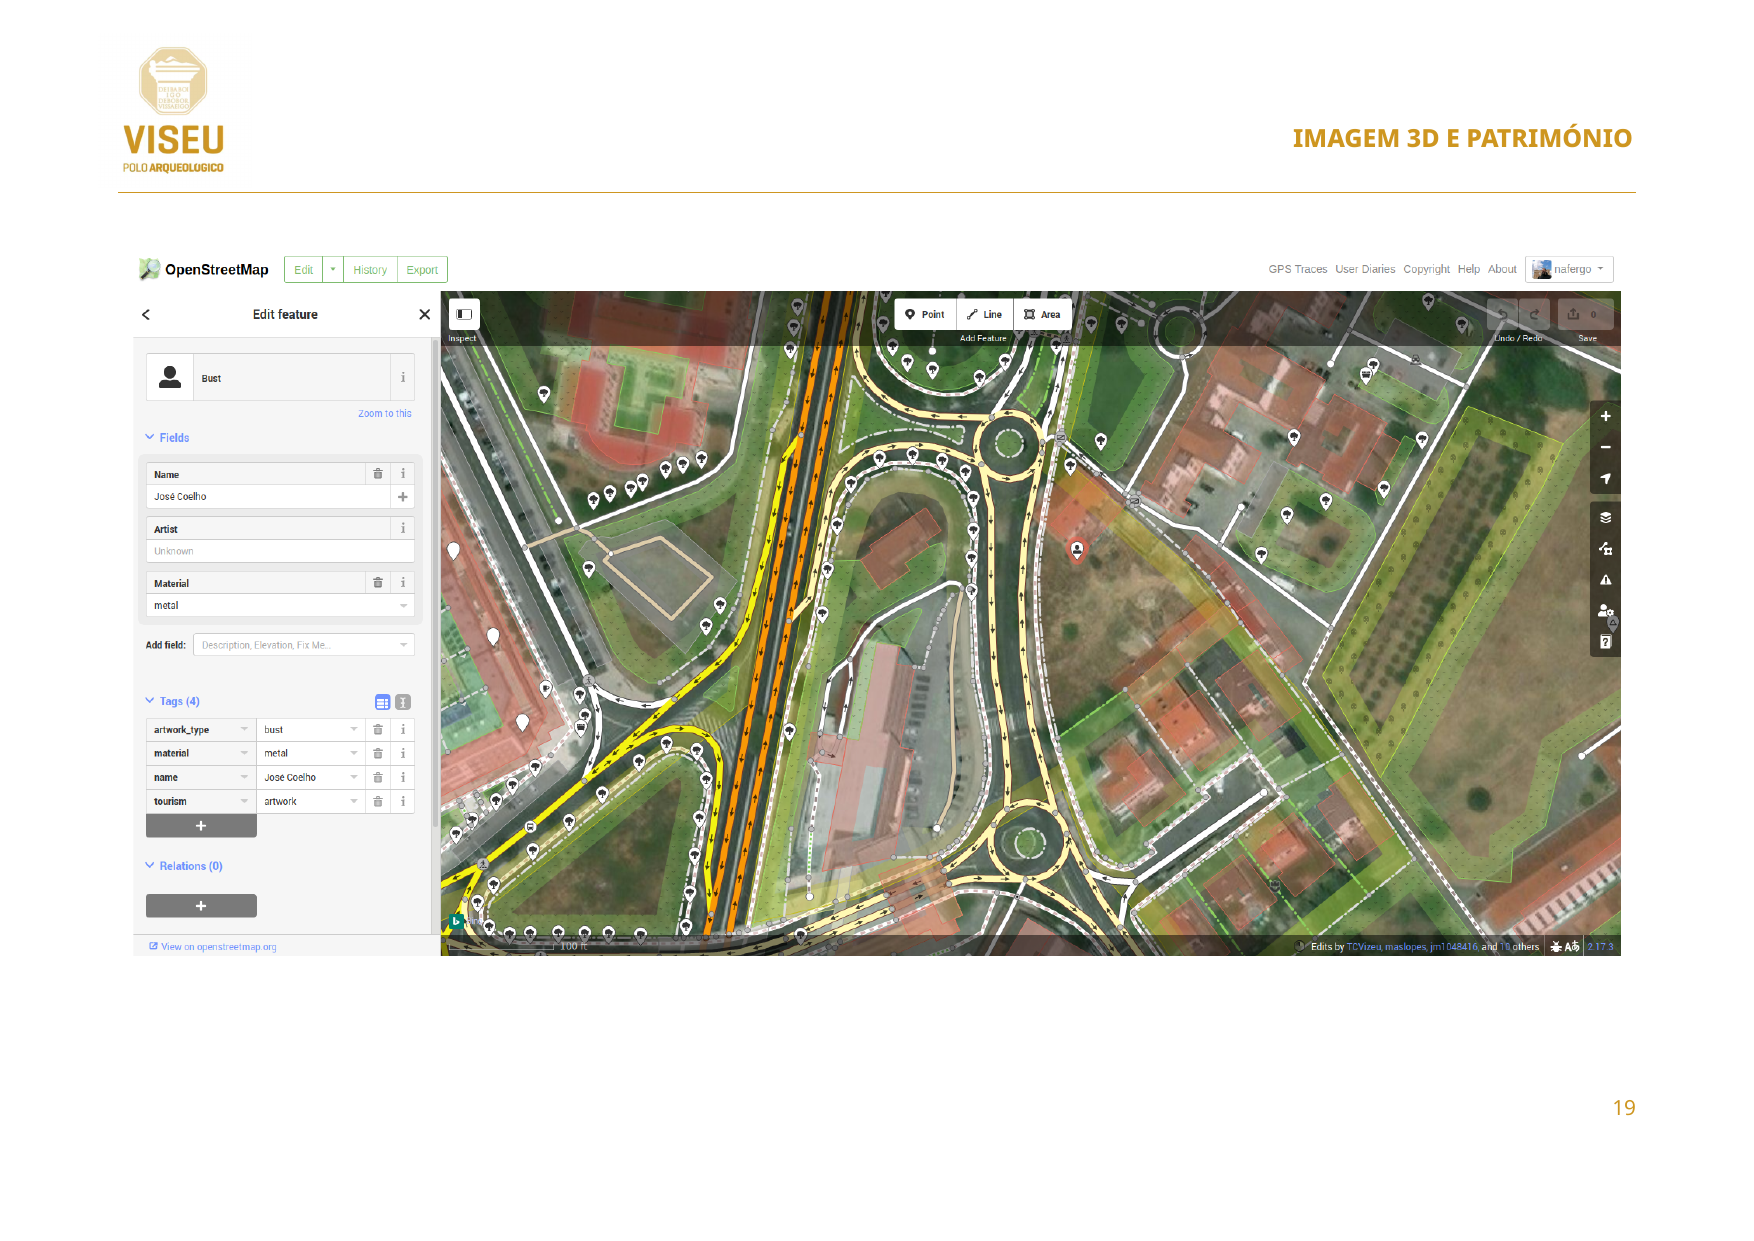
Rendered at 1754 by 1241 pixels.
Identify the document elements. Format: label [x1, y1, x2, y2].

picture [133, 250, 1621, 956]
